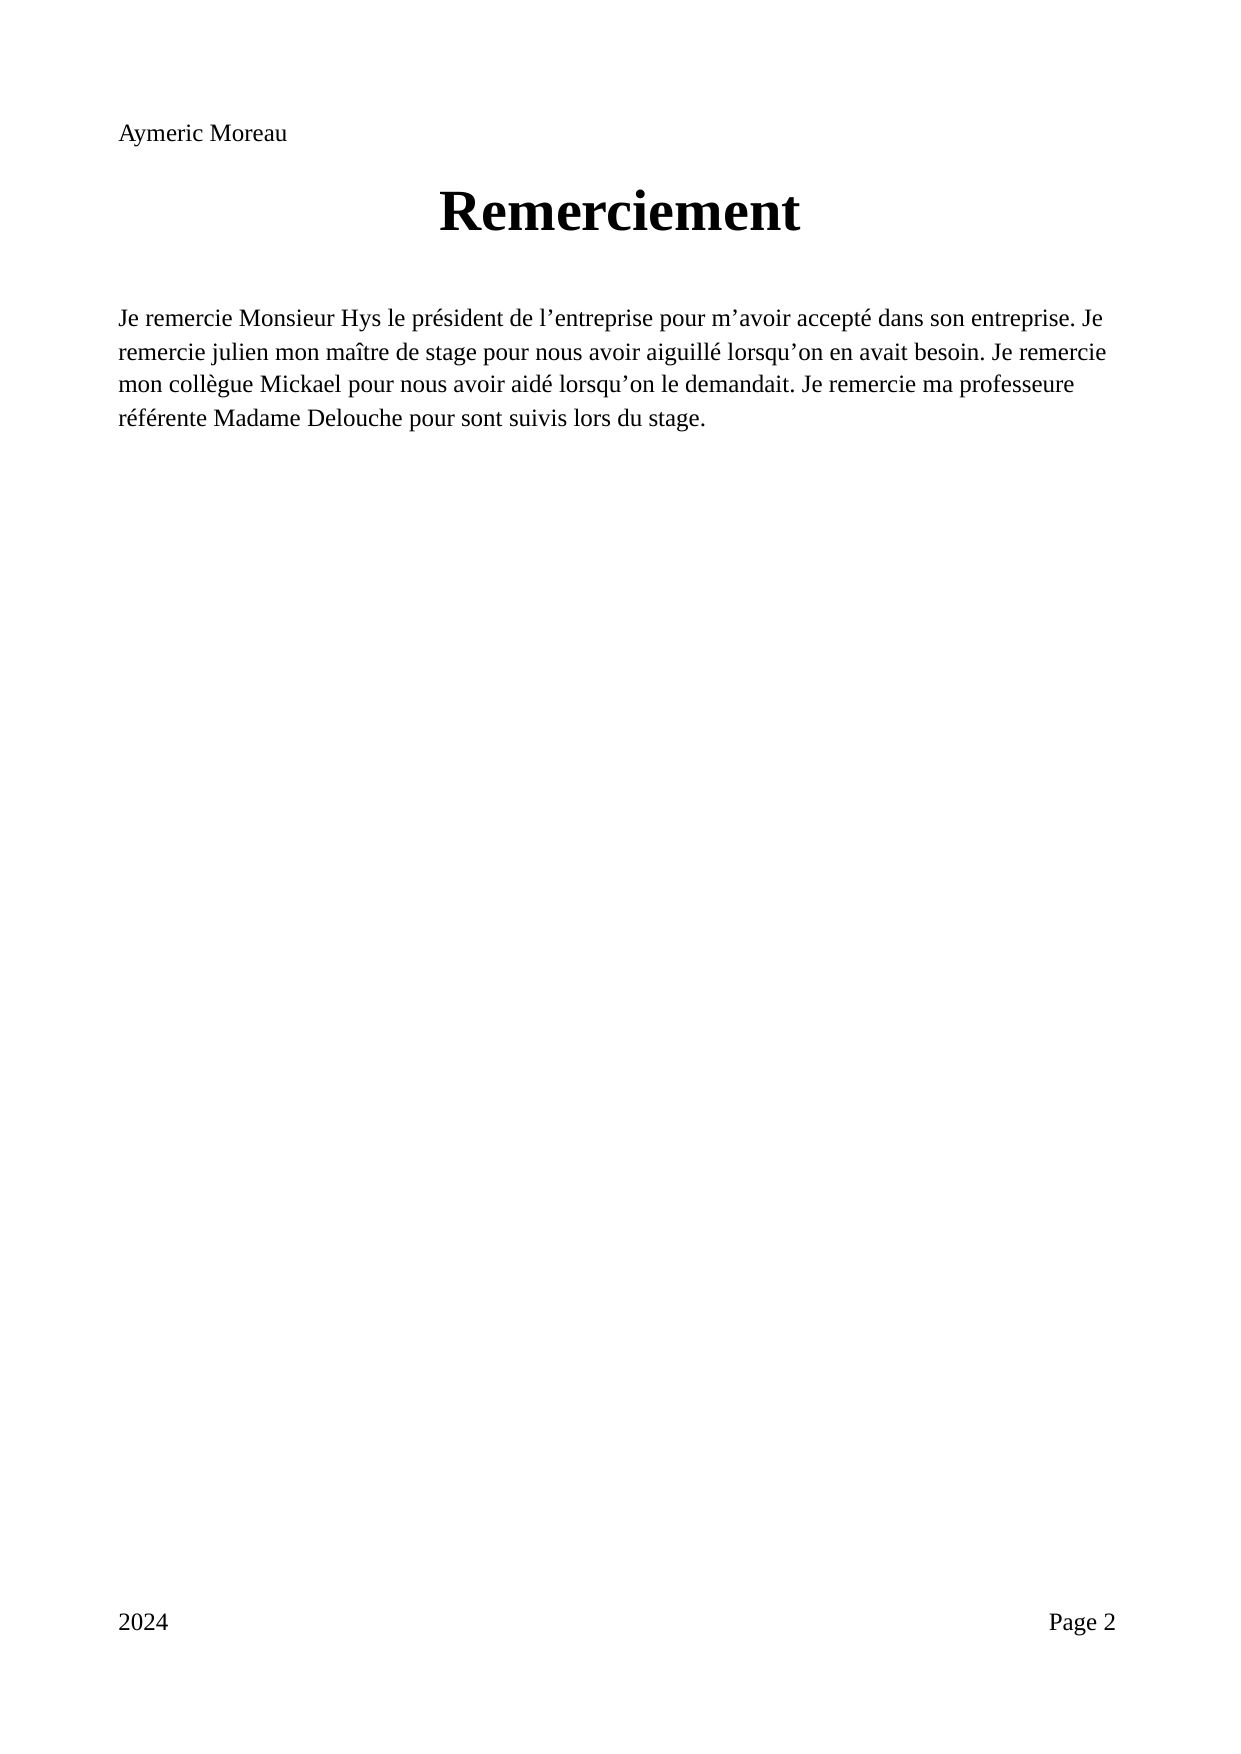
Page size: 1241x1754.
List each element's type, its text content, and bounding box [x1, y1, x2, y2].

text Je remercie Monsieur Hys le président de l’entreprise pour m’avoir accepté dans son entreprise. Je remercie julien mon maître de stage pour nous avoir aiguillé lorsqu’on en avait besoin. Je remercie mon collègue Mickael pour nous avoir aidé lorsqu’on le demandait. Je remercie ma professeure référente Madame Delouche pour sont suivis lors du stage. [118, 303, 1122, 431]
title Remerciement [118, 176, 1122, 243]
